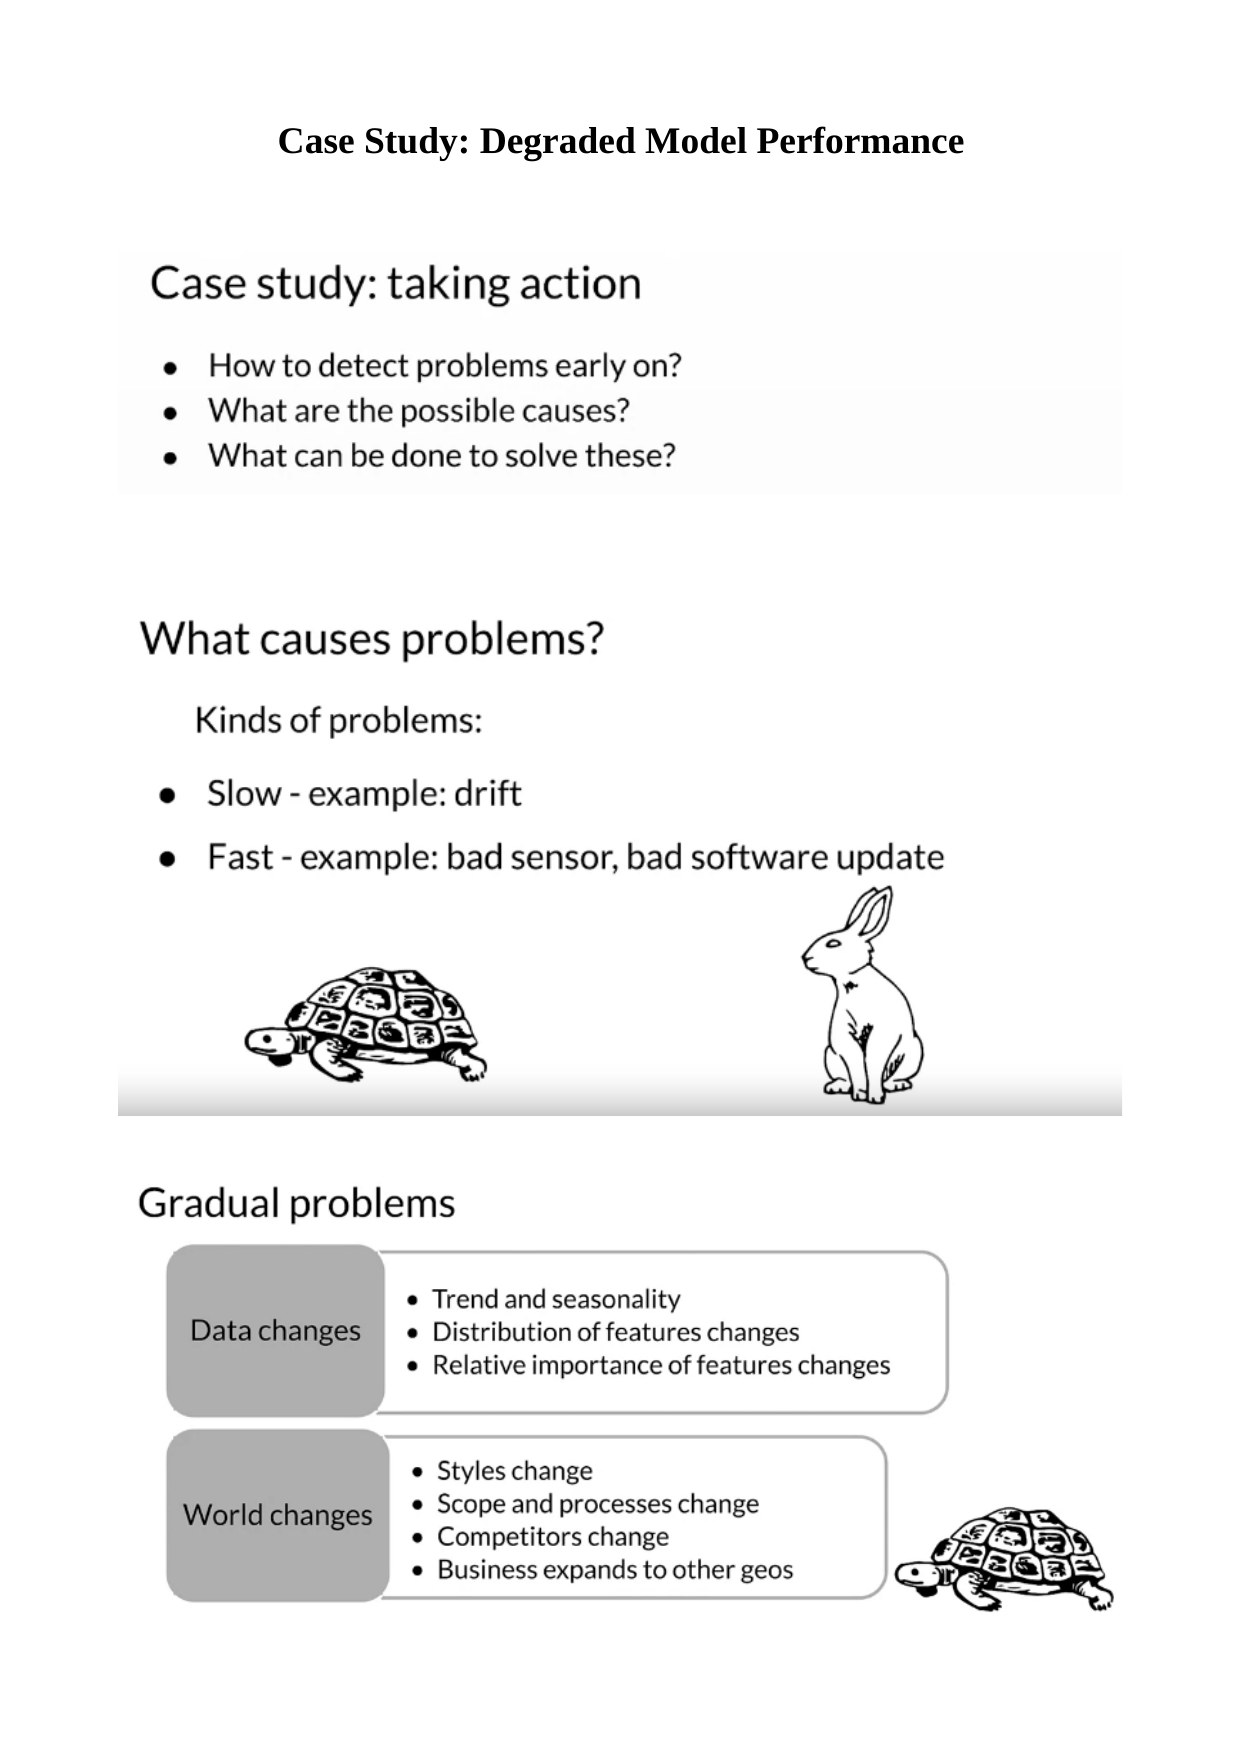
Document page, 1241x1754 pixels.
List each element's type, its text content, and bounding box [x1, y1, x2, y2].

picture [118, 242, 1123, 494]
subtitle Case Study: Degraded Model Performance [118, 118, 1122, 161]
picture [118, 606, 1123, 1116]
picture [118, 1172, 1123, 1622]
